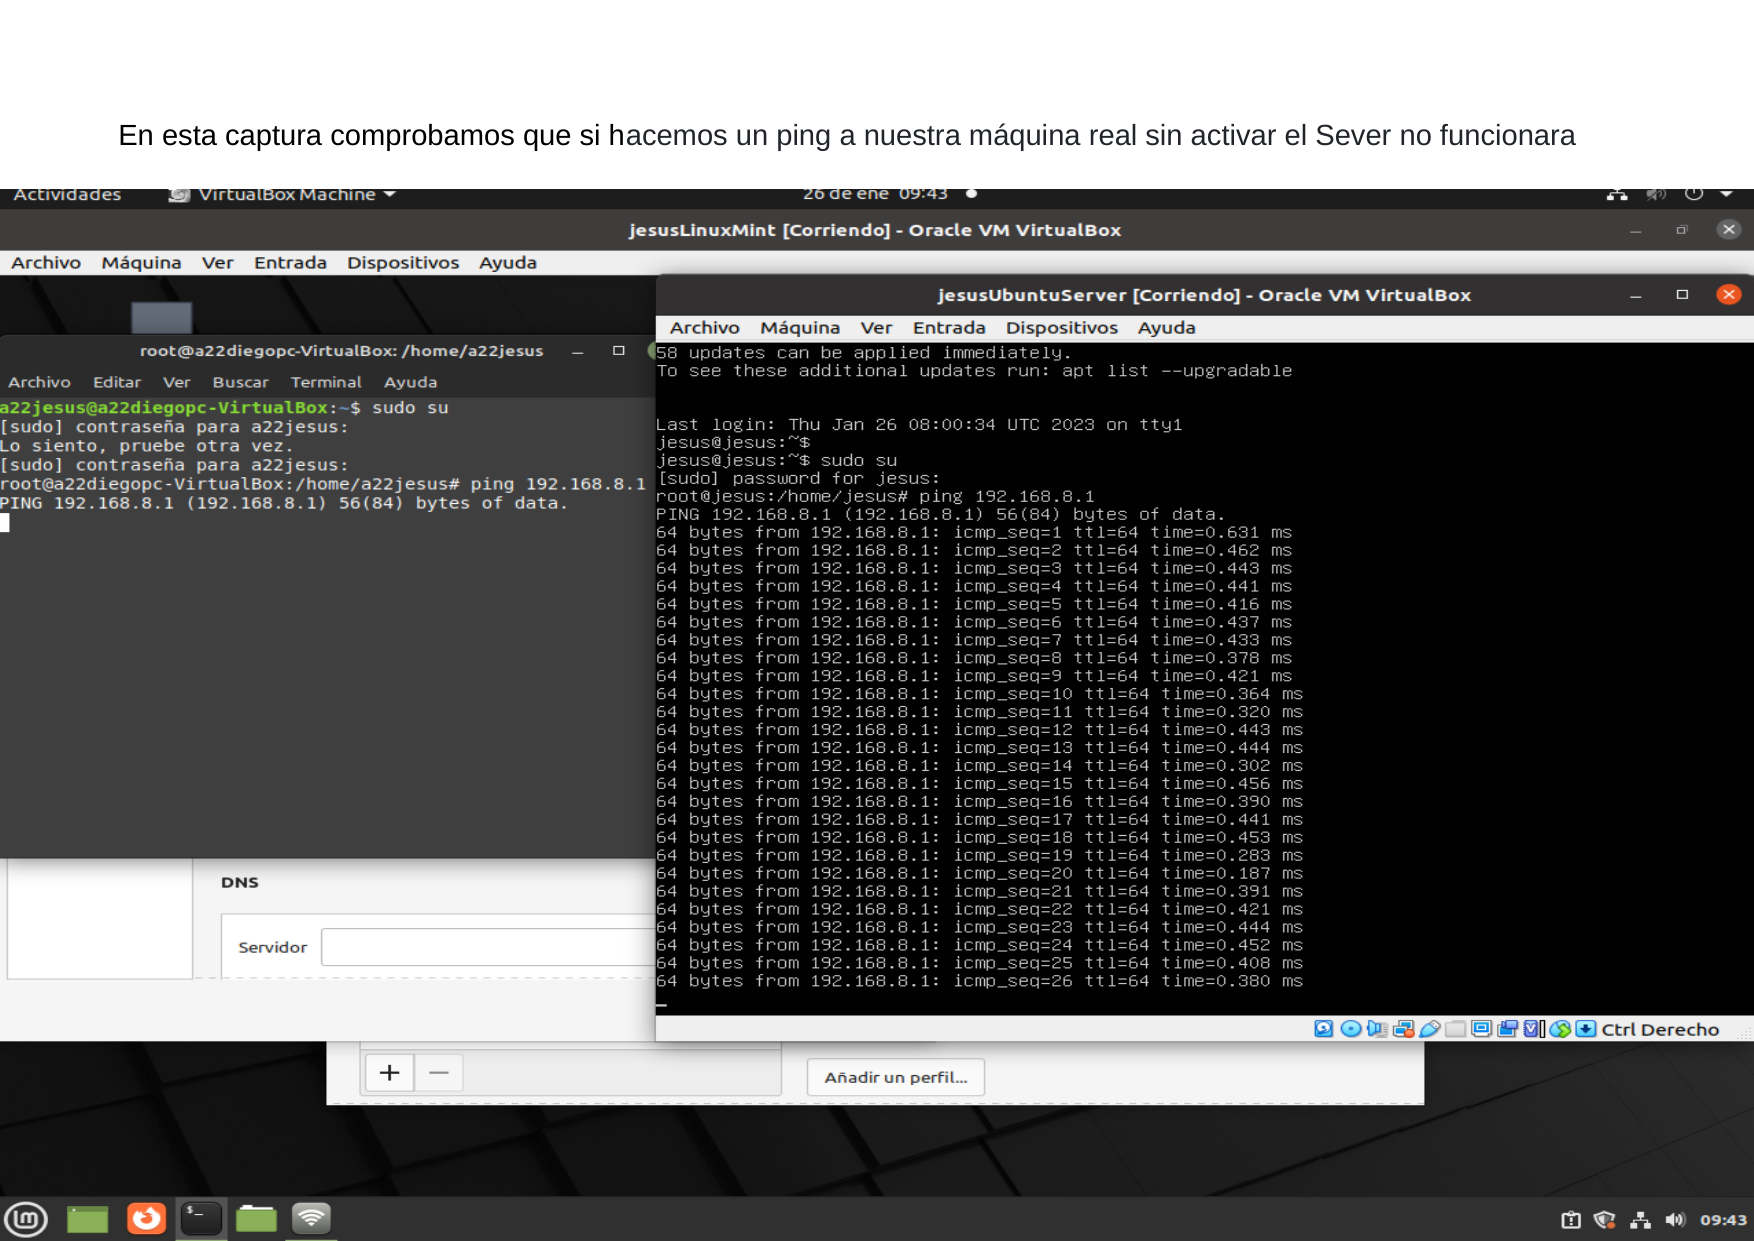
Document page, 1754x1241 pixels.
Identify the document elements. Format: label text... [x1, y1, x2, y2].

picture [0, 189, 1754, 1241]
text En esta captura comprobamos que si hacemos un ping a nuestra máquina real sin activar el Sever no funcionara [118, 118, 1636, 152]
